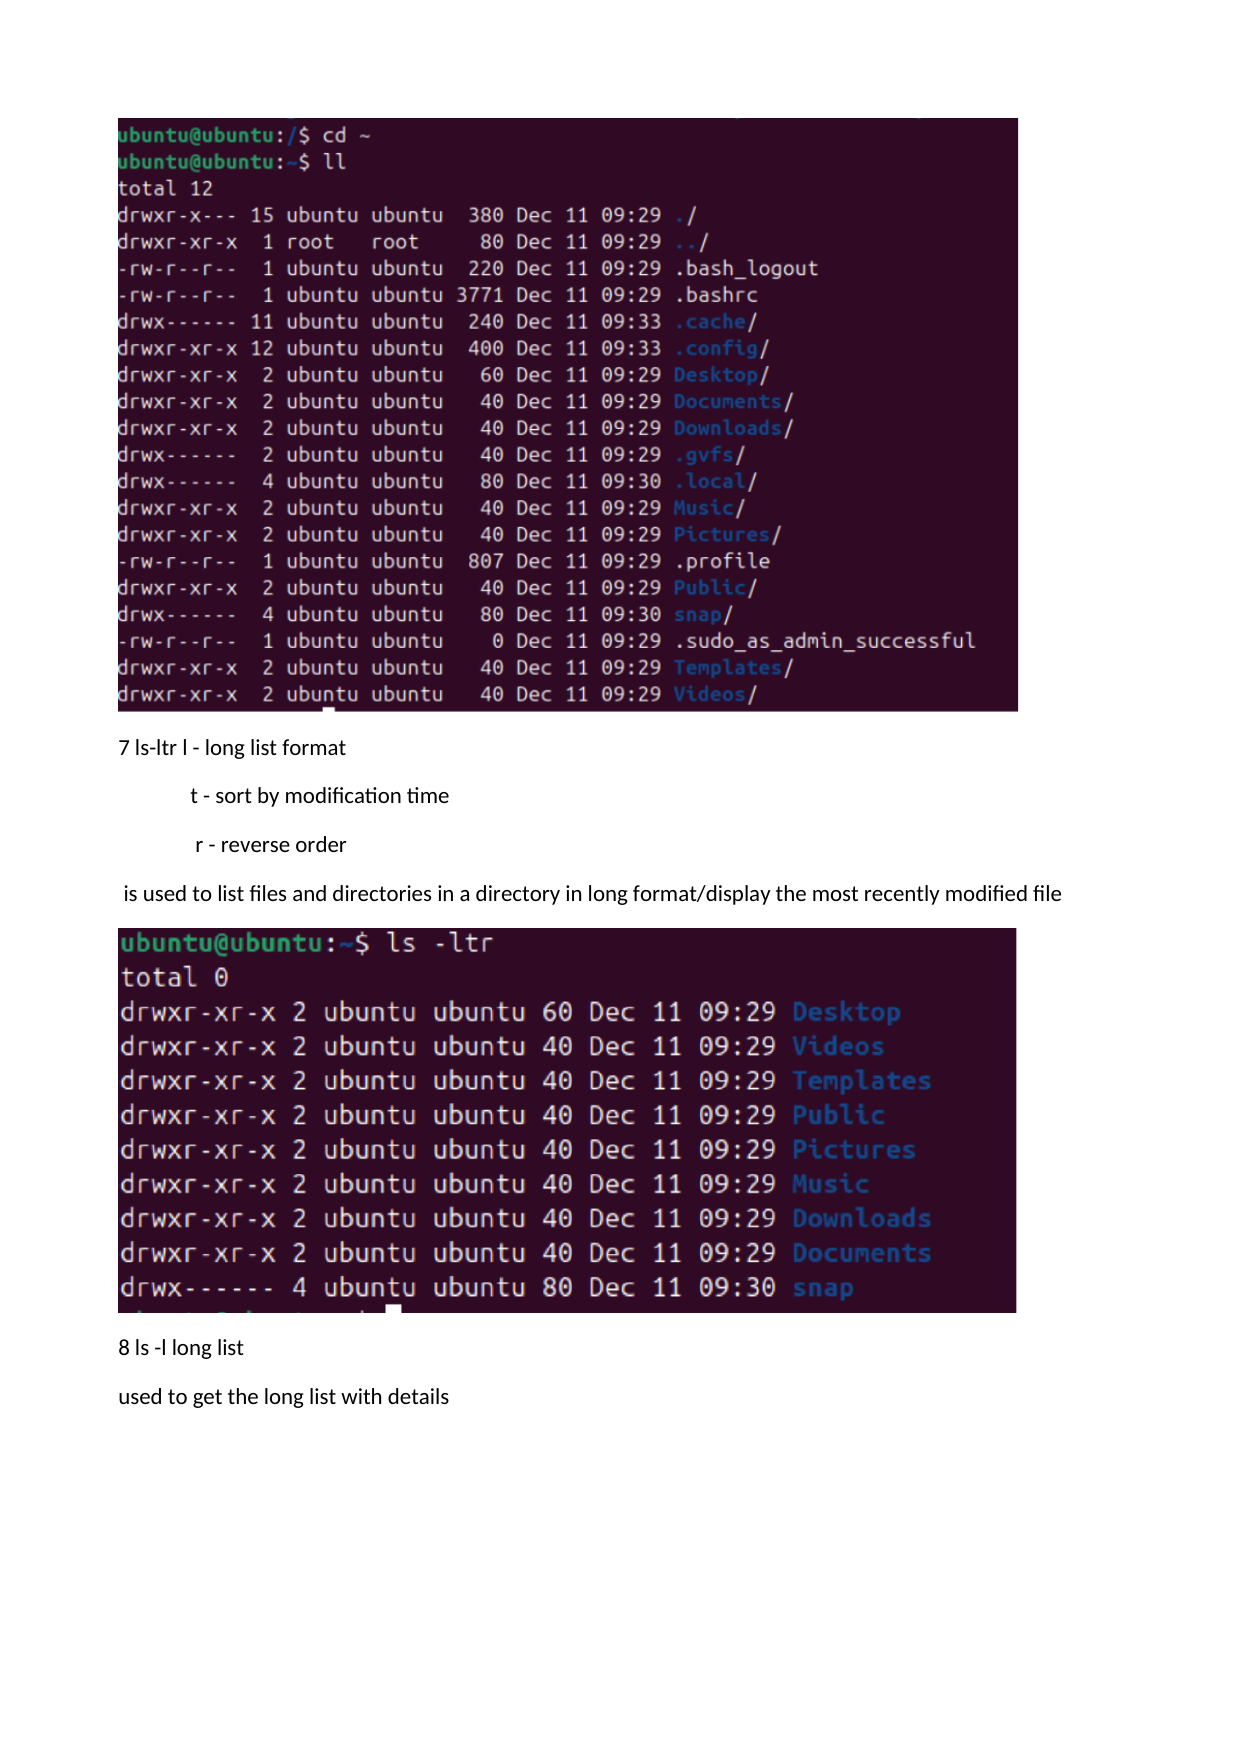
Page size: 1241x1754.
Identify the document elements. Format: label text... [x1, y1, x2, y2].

text 7 ls-ltr l - long list format [118, 733, 1122, 761]
text used to get the long list with details [118, 1382, 1122, 1410]
text t - sort by modification time [118, 782, 1122, 809]
text is used to list files and directories in a directory in long format/display the most recently modified file [118, 879, 1122, 907]
text r - reverse order [118, 830, 1122, 858]
text 8 ls -l long list [118, 1333, 1122, 1361]
